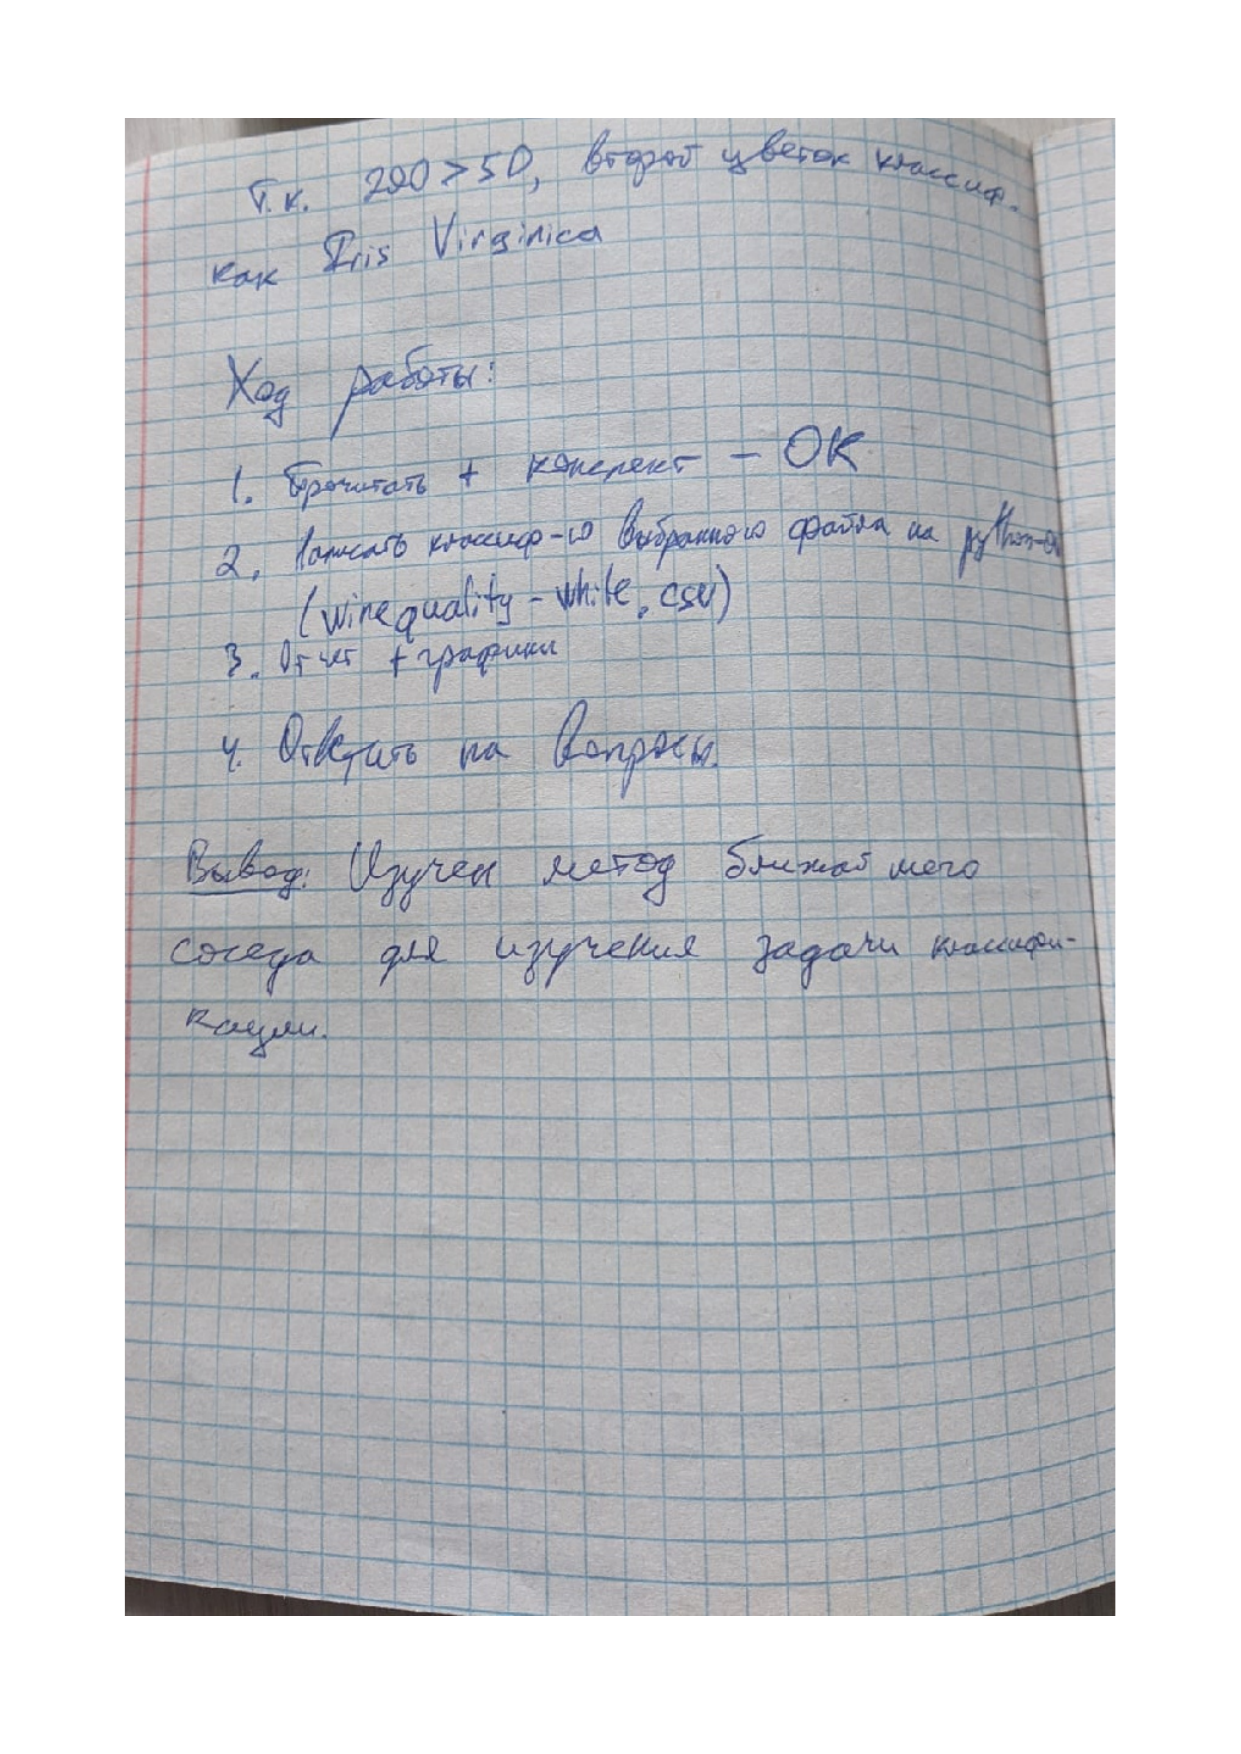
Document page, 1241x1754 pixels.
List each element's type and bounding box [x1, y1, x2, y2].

picture [124, 118, 1116, 1616]
